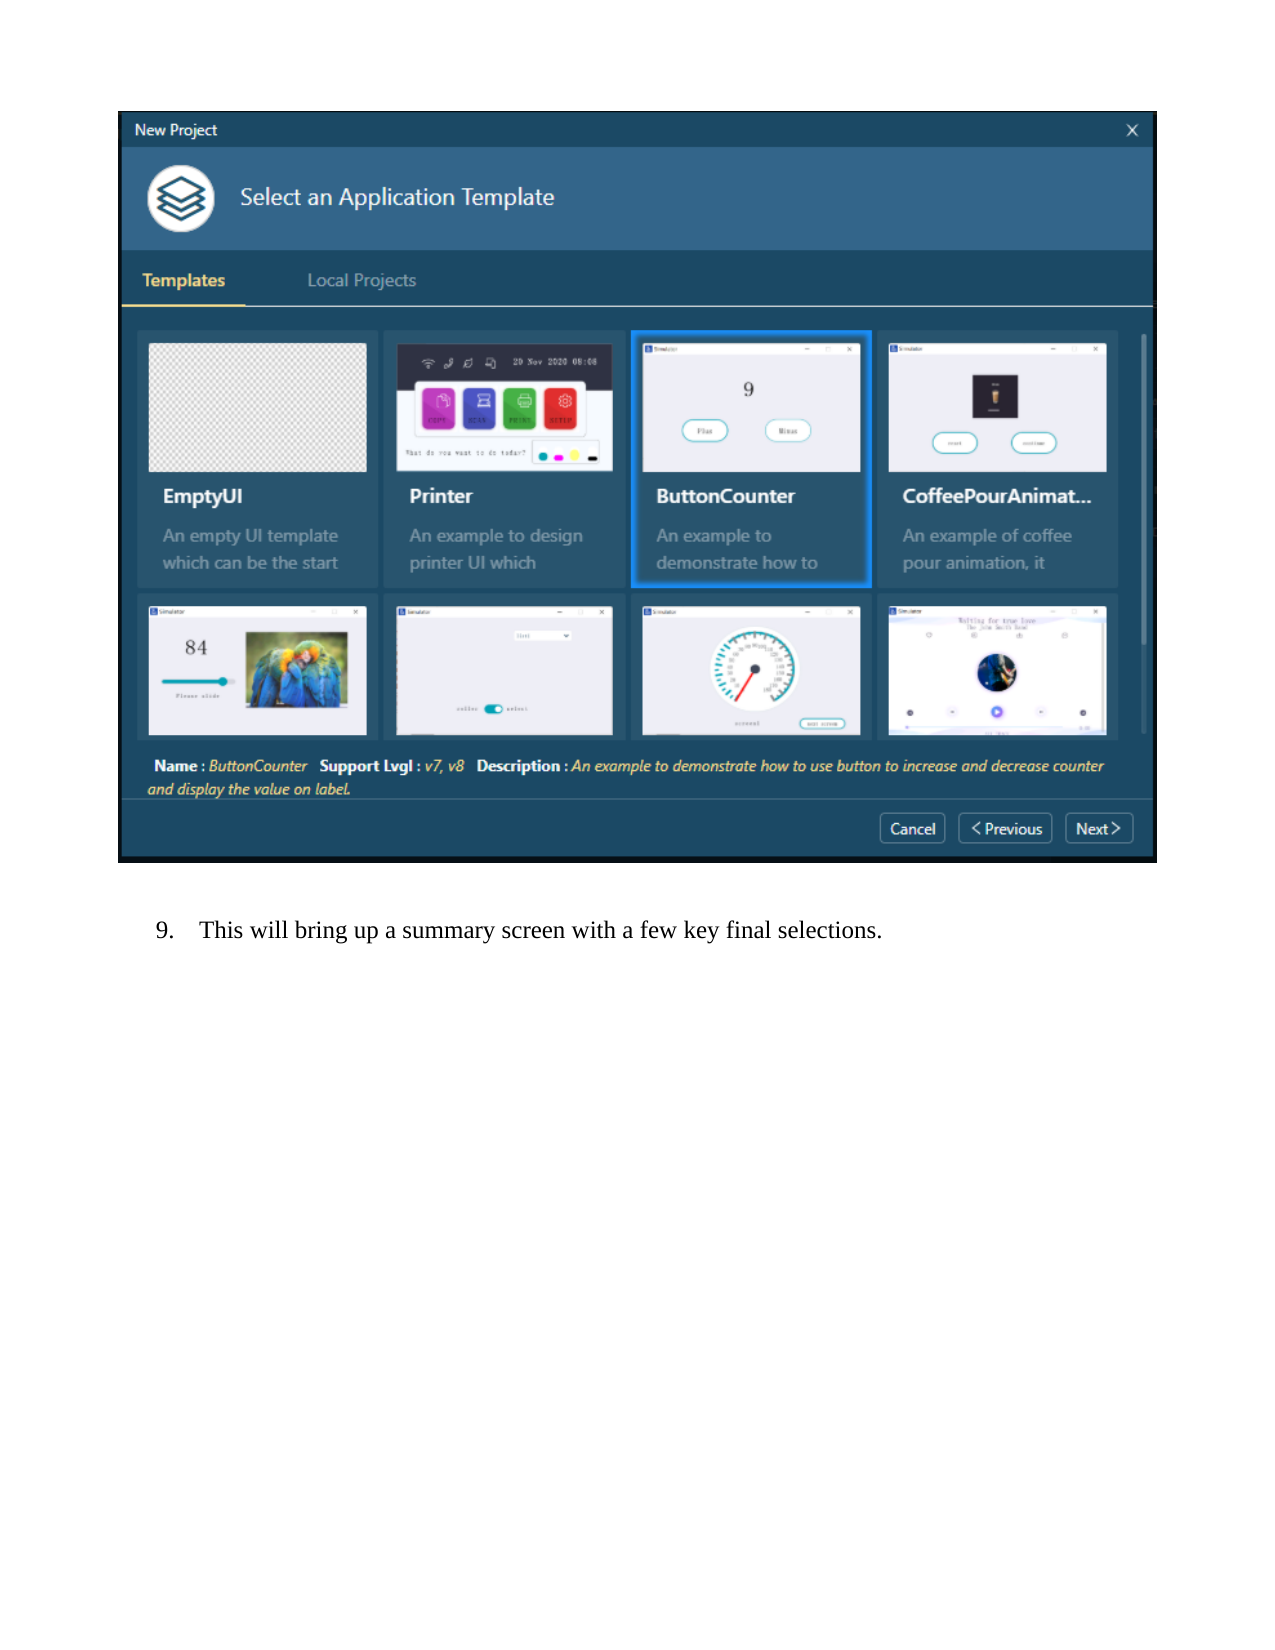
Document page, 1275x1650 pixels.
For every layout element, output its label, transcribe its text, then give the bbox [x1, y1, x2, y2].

picture [118, 111, 1157, 863]
list This will bring up a summary screen with a few key final selections. [156, 915, 1157, 943]
